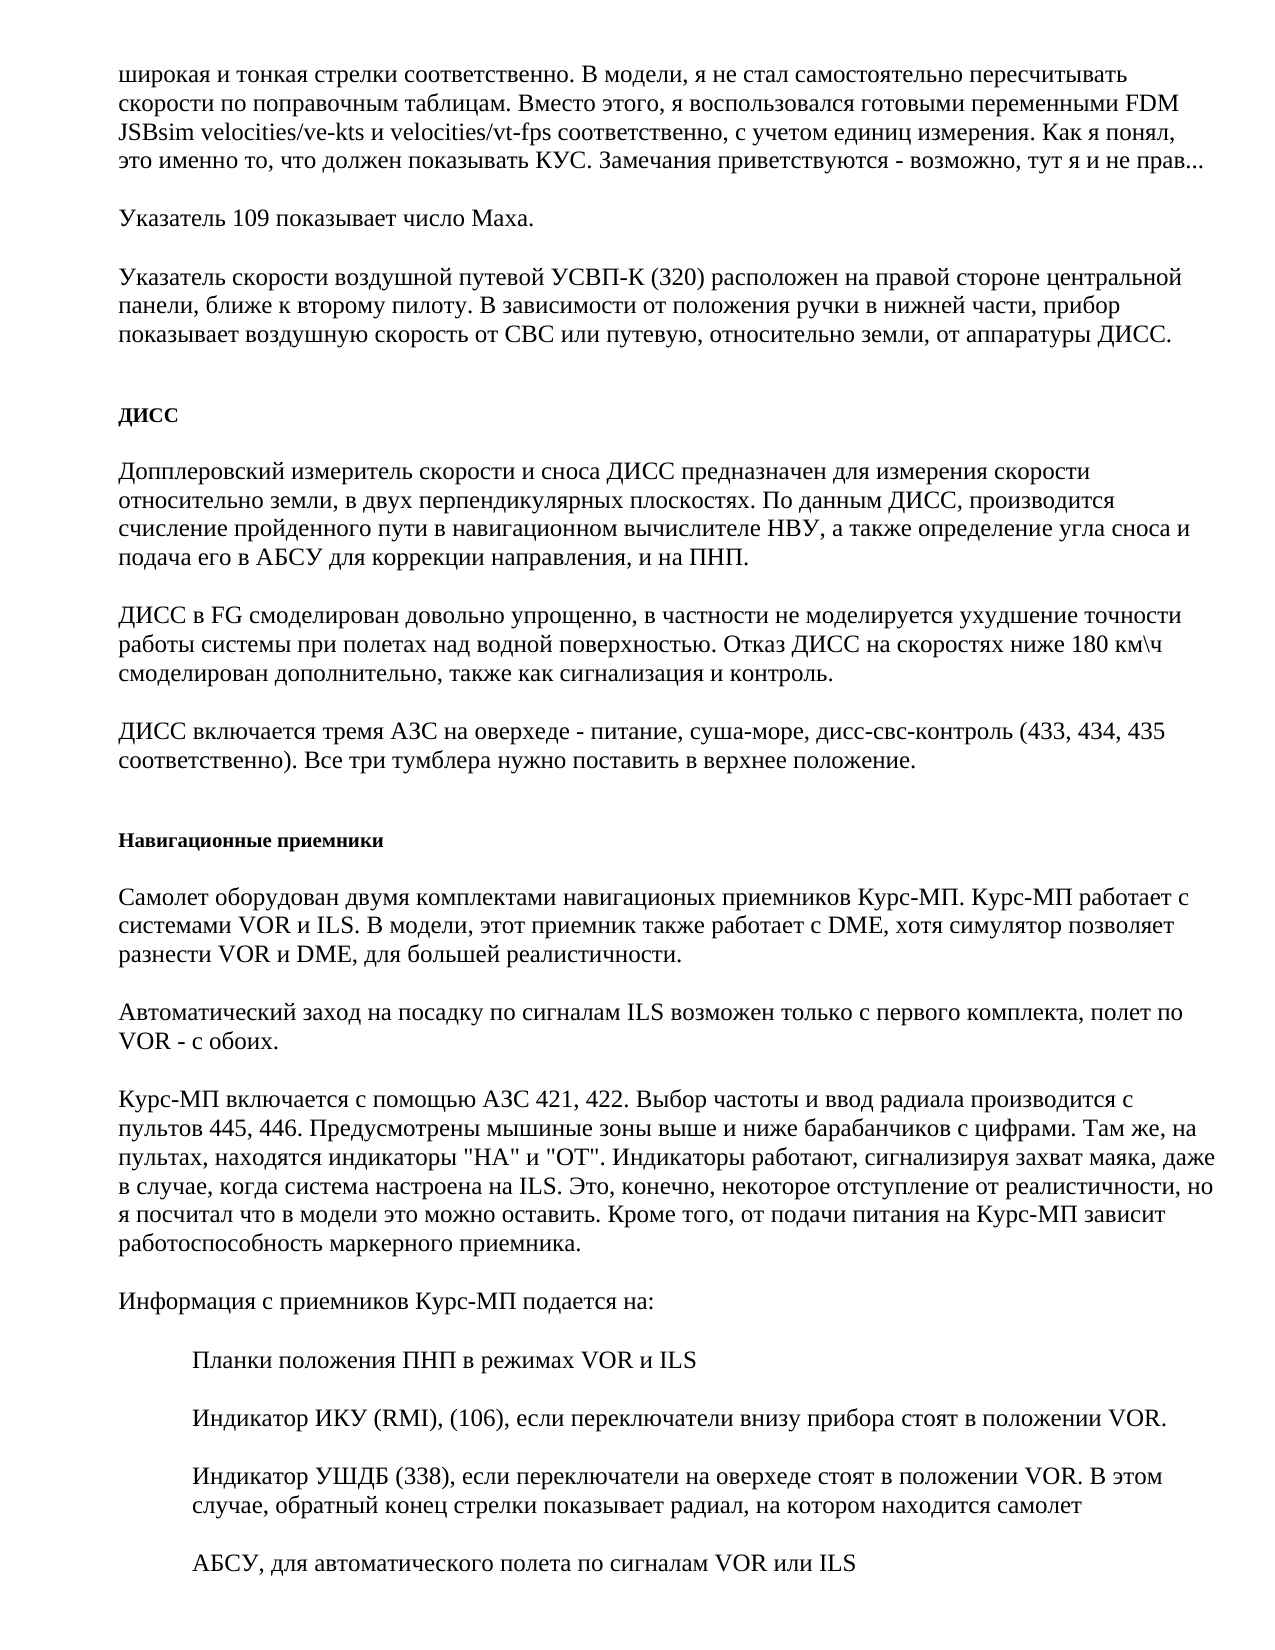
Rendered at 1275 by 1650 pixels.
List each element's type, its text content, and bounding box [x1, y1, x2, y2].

text ДИСС включается тремя АЗС на оверхеде - питание, суша-море, дисс-свс-контроль (433, 434, 435 соответственно). Все три тумблера нужно поставить в верхнее положение. [118, 716, 1216, 774]
text широкая и тонкая стрелки соответственно. В модели, я не стал самостоятельно пересчитывать скорости по поправочным таблицам. Вместо этого, я воспользовался готовыми переменными FDM JSBsim velocities/ve-kts и velocities/vt-fps соответственно, с учетом единиц измерения. Как я понял, это именно то, что должен показывать КУС. Замечания приветствуются - возможно, тут я и не прав... [118, 59, 1216, 174]
text Указатель 109 показывает число Маха. [118, 203, 1216, 232]
text Самолет оборудован двумя комплектами навигационых приемников Курс-МП. Курс-МП работает с системами VOR и ILS. В модели, этот приемник также работает с DME, хотя симулятор позволяет разнести VOR и DME, для большей реалистичности. [118, 882, 1216, 968]
text Указатель скорости воздушной путевой УСВП-К (320) расположен на правой стороне центральной панели, ближе к второму пилоту. В зависимости от положения ручки в нижней части, прибор показывает воздушную скорость от СВС или путевую, относительно земли, от аппаратуры ДИСС. [118, 262, 1216, 348]
subtitle ДИСС [118, 402, 1216, 427]
list АБСУ, для автоматического полета по сигналам VOR или ILS [162, 1548, 1216, 1577]
text Курс-МП включается с помощью АЗС 421, 422. Выбор частоты и ввод радиала производится с пультов 445, 446. Предусмотрены мышиные зоны выше и ниже барабанчиков с цифрами. Там же, на пультах, находятся индикаторы "НА" и "ОТ". Индикаторы работают, сигнализируя захват маяка, даже в случае, когда система настроена на ILS. Это, конечно, некоторое отступление от реалистичности, но я посчитал что в модели это можно оставить. Кроме того, от подачи питания на Курс-МП зависит работоспособность маркерного приемника. [118, 1084, 1216, 1257]
list Индикатор УШДБ (338), если переключатели на оверхеде стоят в положении VOR. В этом случае, обратный конец стрелки показывает радиал, на котором находится самолет [162, 1461, 1216, 1519]
list Планки положения ПНП в режимах VOR и ILS [162, 1345, 1216, 1373]
text ДИСС в FG смоделирован довольно упрощенно, в частности не моделируется ухудшение точности работы системы при полетах над водной поверхностью. Отказ ДИСС на скоростях ниже 180 км\ч смоделирован дополнительно, также как сигнализация и контроль. [118, 601, 1216, 687]
text Автоматический заход на посадку по сигналам ILS возможен только с первого комплекта, полет по VOR - с обоих. [118, 997, 1216, 1055]
list Индикатор ИКУ (RMI), (106), если переключатели внизу прибора стоят в положении VOR. [162, 1403, 1216, 1432]
text Информация с приемников Курс-МП подается на: [118, 1286, 1216, 1315]
text Допплеровский измеритель скорости и сноса ДИСС предназначен для измерения скорости относительно земли, в двух перпендикулярных плоскостях. По данным ДИСС, производится счисление пройденного пути в навигационном вычислителе НВУ, а также определение угла сноса и подача его в АБСУ для коррекции направления, и на ПНП. [118, 456, 1216, 571]
subtitle Навигационные приемники [118, 828, 1216, 852]
